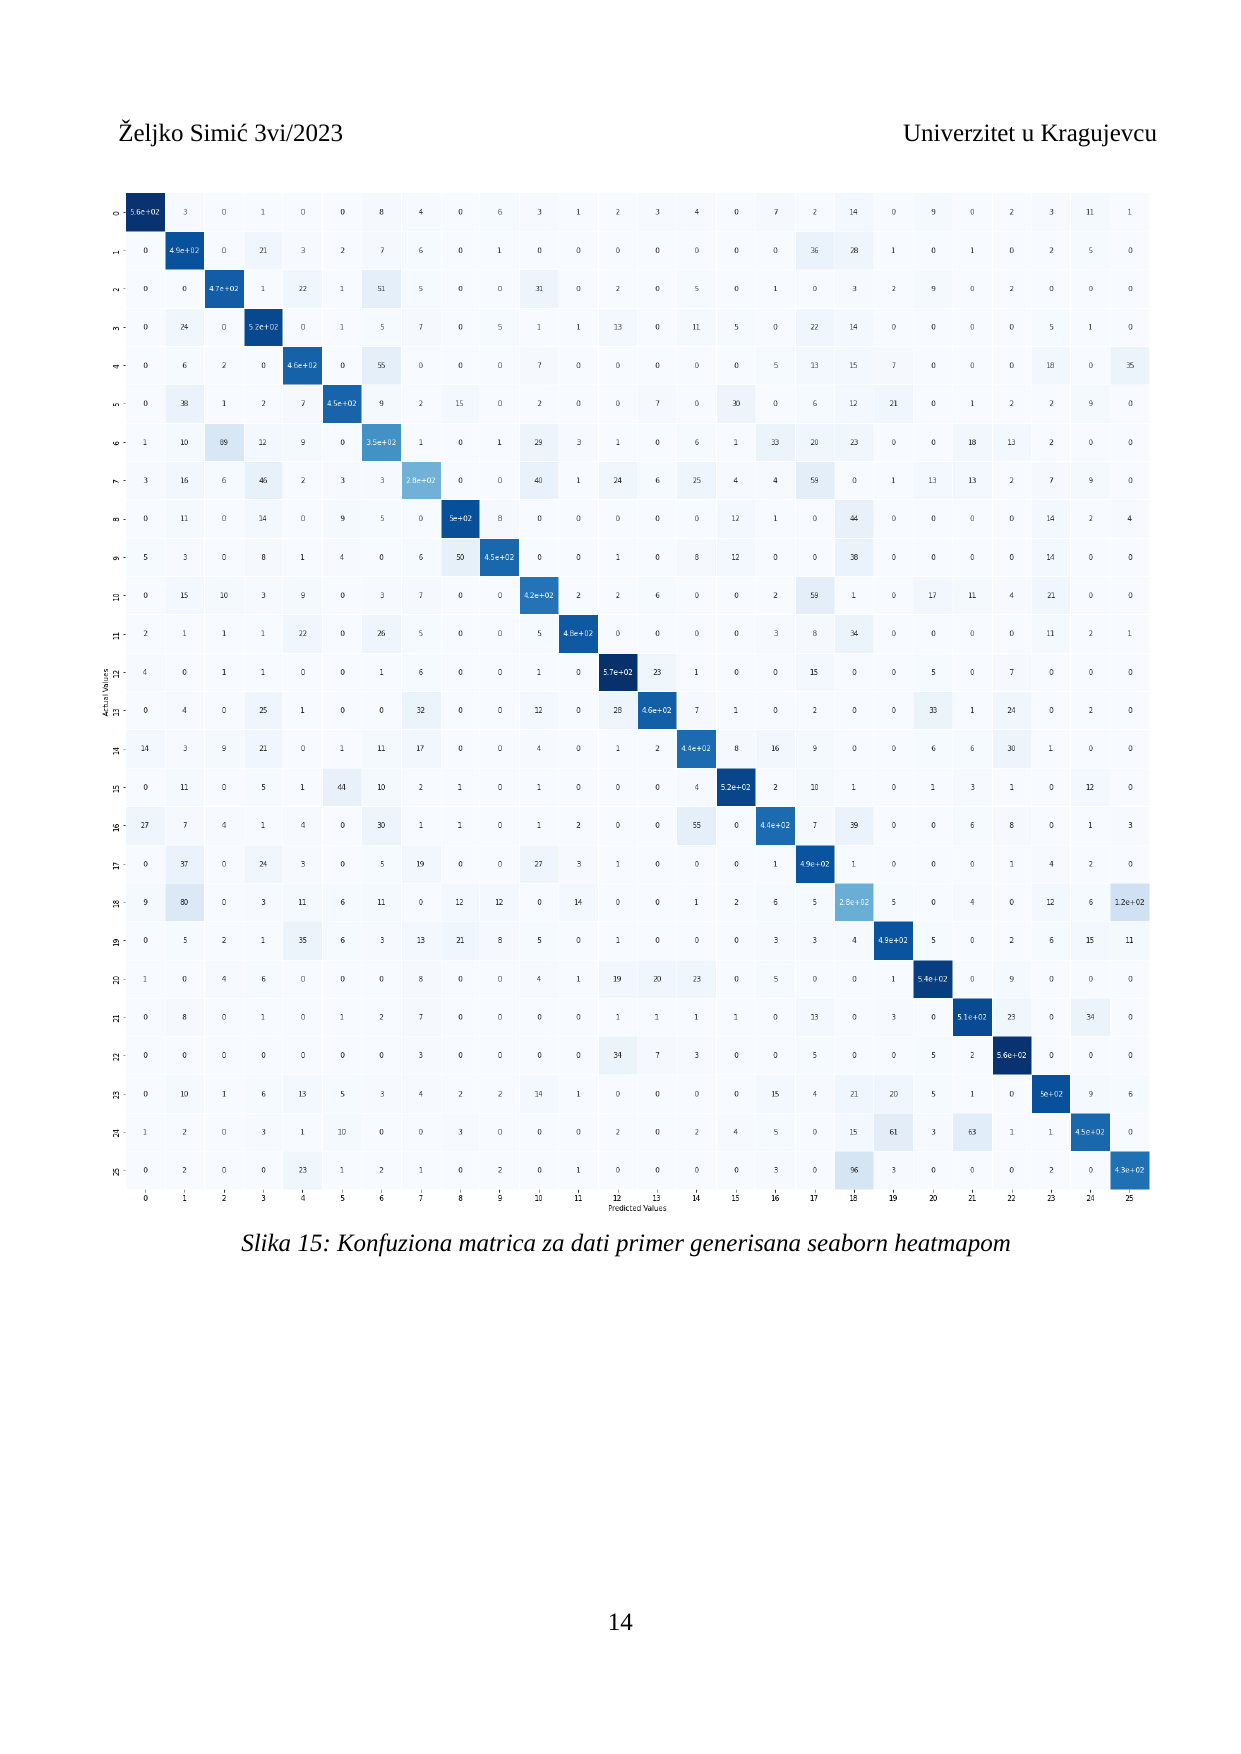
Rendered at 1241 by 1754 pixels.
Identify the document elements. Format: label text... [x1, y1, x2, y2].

text Slika 15: Konfuziona matrica za dati primer generisana seaborn heatmapom [105, 1216, 1147, 1257]
picture [98, 188, 1153, 1216]
